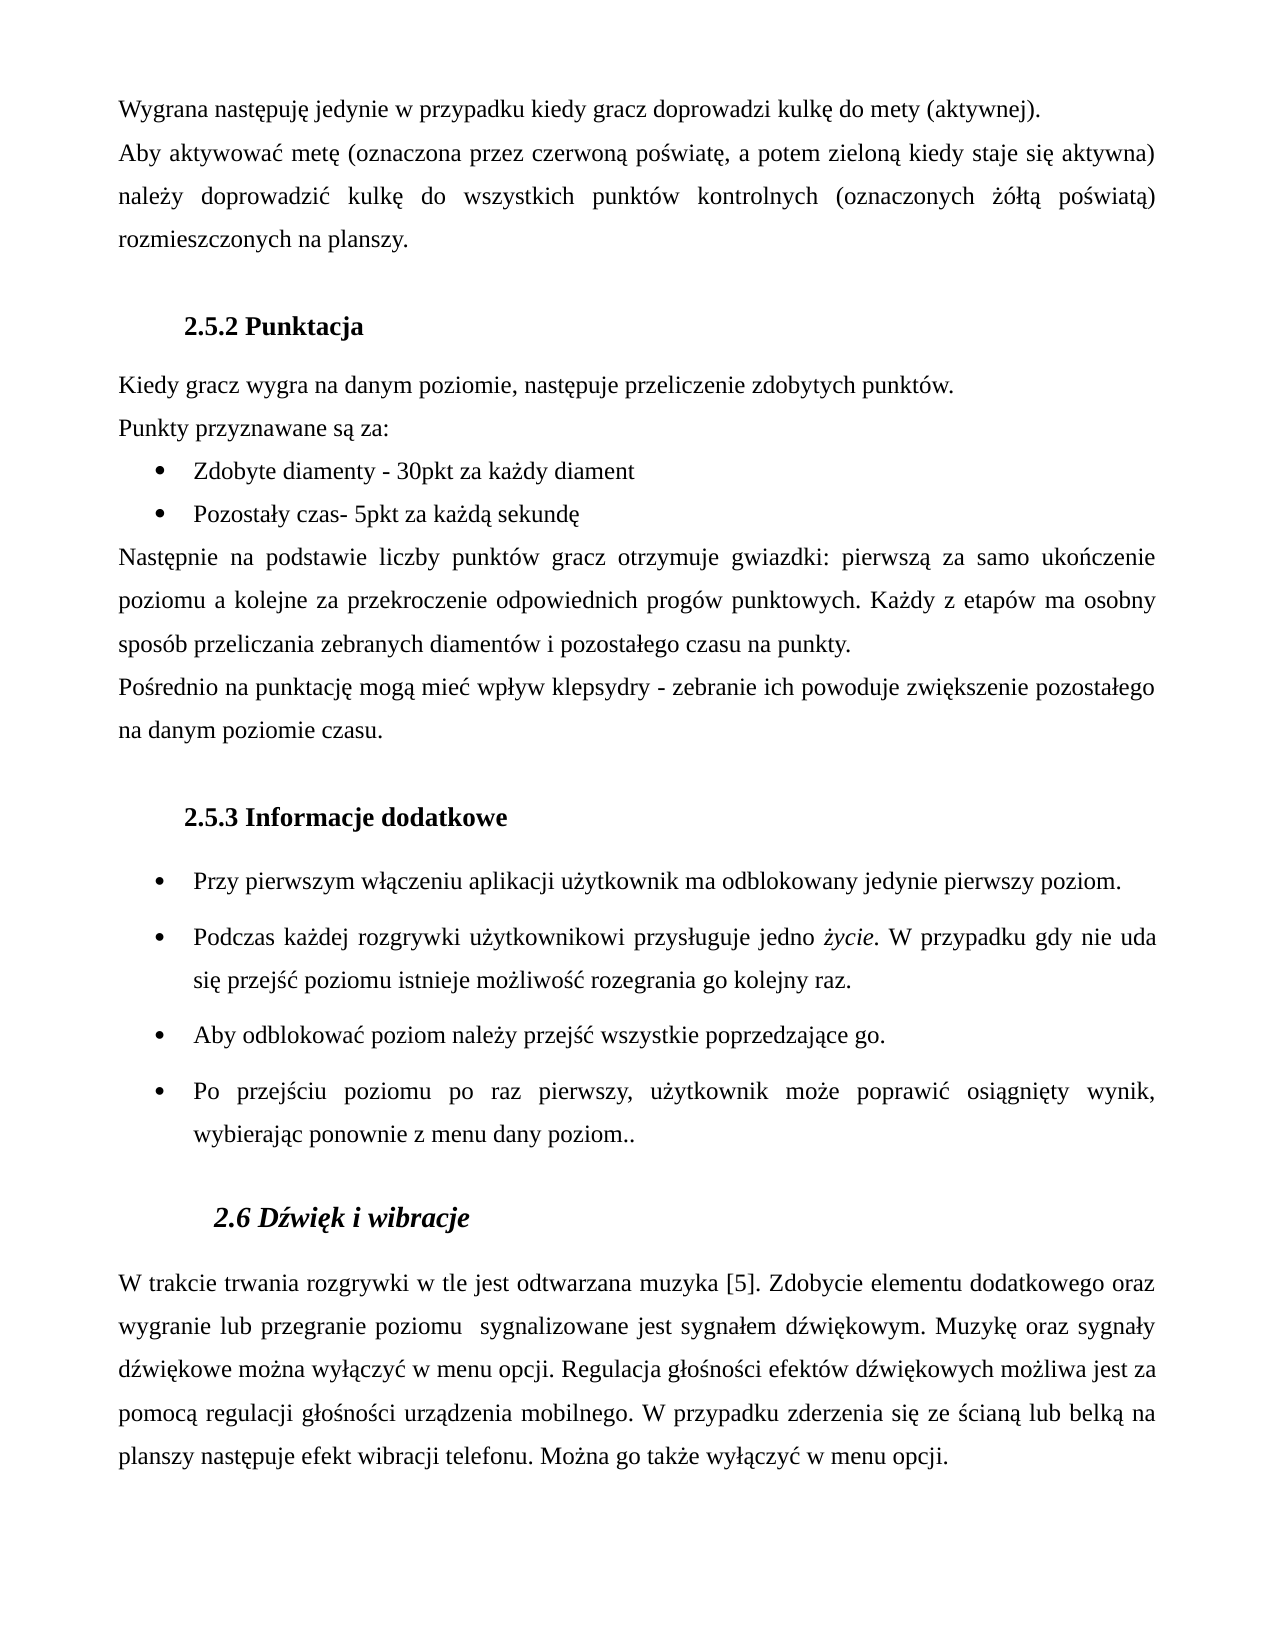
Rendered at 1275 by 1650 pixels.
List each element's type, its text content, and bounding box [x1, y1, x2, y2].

list Zdobyte diamenty - 30pkt za każdy diament [156, 456, 1157, 485]
list Podczas każdej rozgrywki użytkownikowi przysługuje jedno życie. W przypadku gdy nie uda się przejść poziomu istnieje możliwość rozegrania go kolejny raz. [156, 922, 1157, 993]
list W trakcie trwania rozgrywki w tle jest odtwarzana muzyka [5]. Zdobycie elementu dodatkowego oraz wygranie lub przegranie poziomu sygnalizowane jest sygnałem dźwiękowym. Muzykę oraz sygnały dźwiękowe można wyłączyć w menu opcji. Regulacja głośności efektów dźwiękowych możliwa jest za pomocą regulacji głośności urządzenia mobilnego. W przypadku zderzenia się ze ścianą lub belką na planszy następuje efekt wibracji telefonu. Można go także wyłączyć w menu opcji. [118, 1268, 1157, 1469]
text Punkty przyznawane są za: [118, 413, 1157, 442]
list Aby odblokować poziom należy przejść wszystkie poprzedzające go. [156, 1020, 1157, 1049]
text Aby aktywować metę (oznaczona przez czerwoną poświatę, a potem zieloną kiedy staje się aktywna) należy doprowadzić kulkę do wszystkich punktów kontrolnych (oznaczonych żółtą poświatą) rozmieszczonych na planszy. [118, 138, 1157, 253]
text Wygrana następuję jedynie w przypadku kiedy gracz doprowadzi kulkę do mety (aktywnej). [118, 94, 1157, 123]
text Kiedy gracz wygra na danym poziomie, następuje przeliczenie zdobytych punktów. [118, 370, 1157, 399]
list Przy pierwszym włączeniu aplikacji użytkownik ma odblokowany jedynie pierwszy poziom. [156, 866, 1157, 895]
subtitle Punktacja [177, 310, 1157, 341]
list Po przejściu poziomu po raz pierwszy, użytkownik może poprawić osiągnięty wynik, wybierając ponownie z menu dany poziom.. [156, 1076, 1157, 1148]
text Pośrednio na punktację mogą mieć wpływ klepsydry - zebranie ich powoduje zwiększenie pozostałego na danym poziomie czasu. [118, 672, 1157, 744]
subtitle Informacje dodatkowe [177, 801, 1157, 832]
list Pozostały czas- 5pkt za każdą sekundę [156, 499, 1157, 528]
text Następnie na podstawie liczby punktów gracz otrzymuje gwiazdki: pierwszą za samo ukończenie poziomu a kolejne za przekroczenie odpowiednich progów punktowych. Każdy z etapów ma osobny sposób przeliczania zebranych diamentów i pozostałego czasu na punkty. [118, 542, 1157, 657]
subtitle Dźwięk i wibracje [207, 1200, 1157, 1233]
